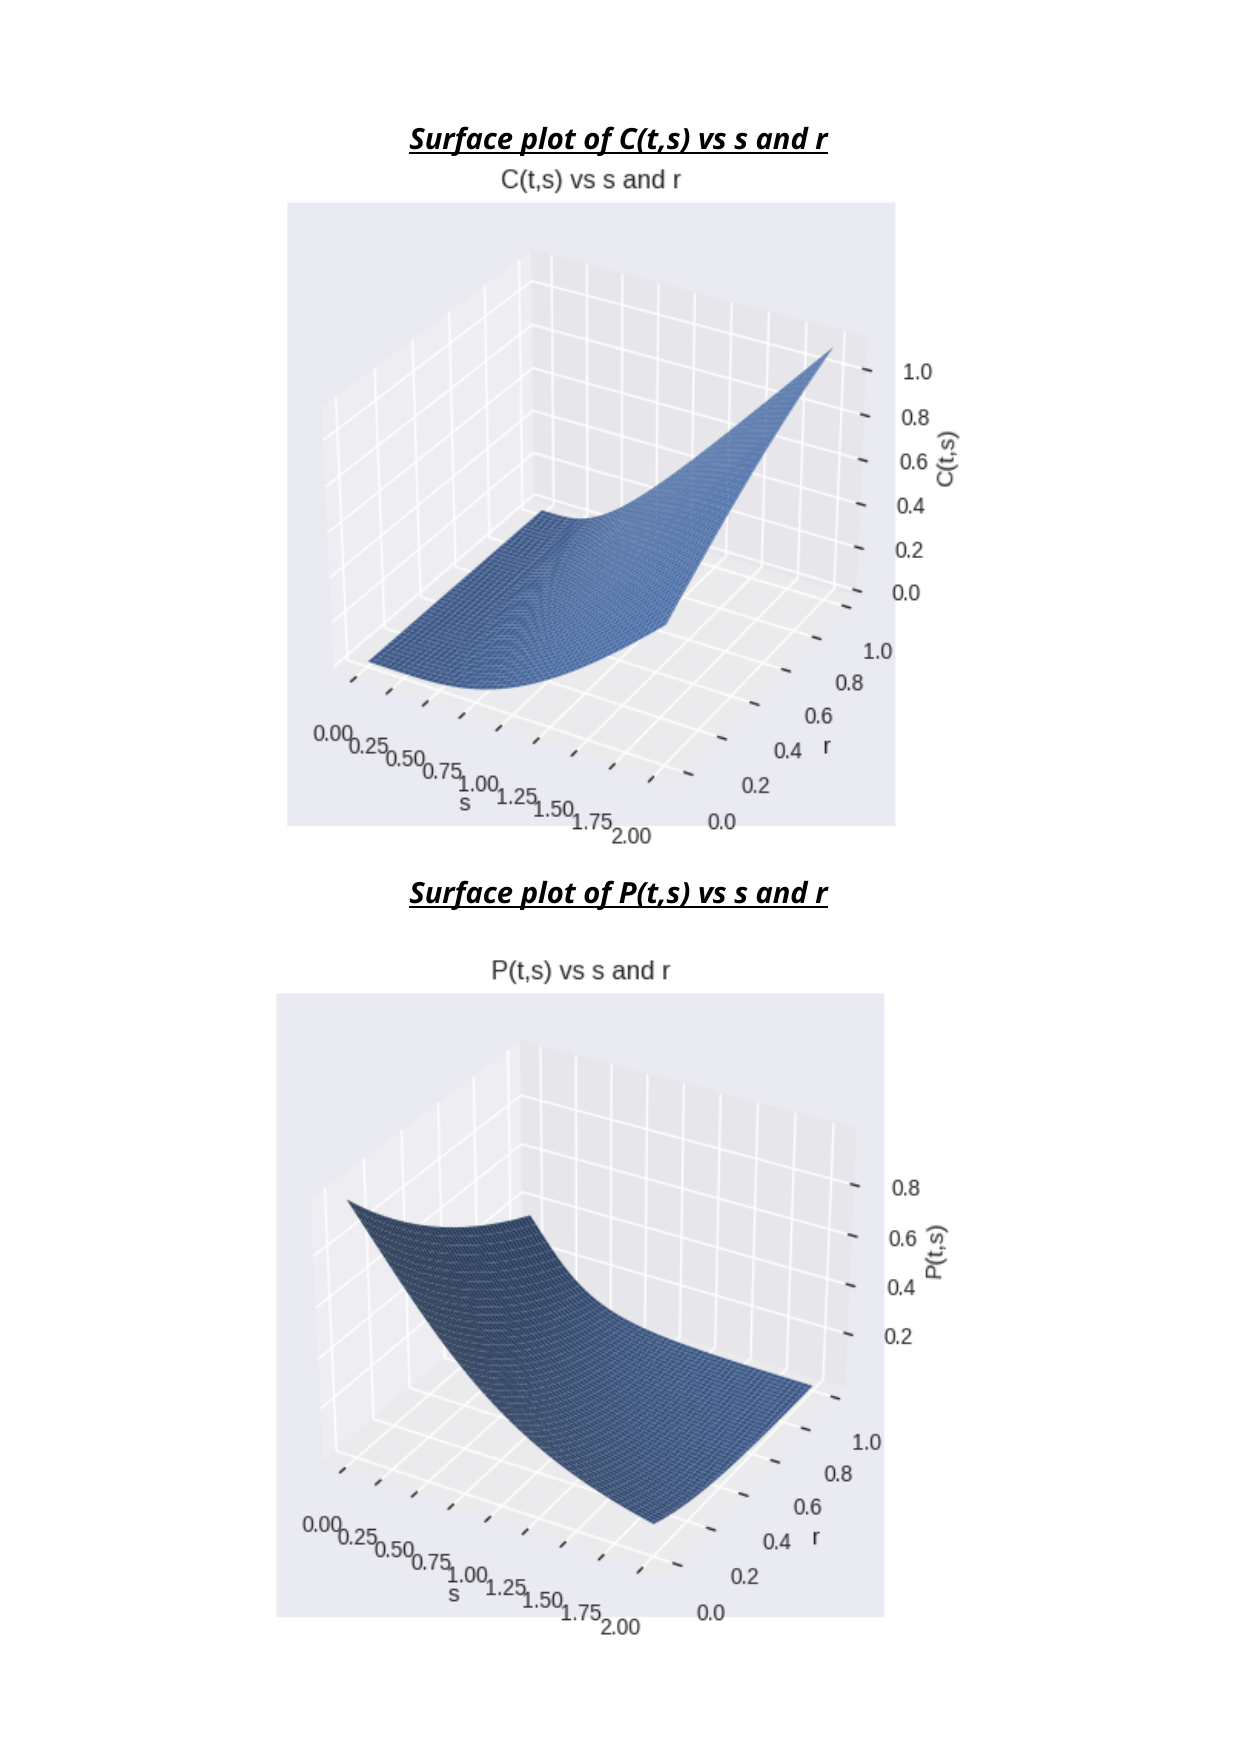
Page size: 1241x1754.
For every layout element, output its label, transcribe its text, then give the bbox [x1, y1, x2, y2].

picture [263, 157, 977, 858]
text Surface plot of P(t,s) vs s and r [118, 872, 1122, 912]
picture [252, 949, 966, 1649]
text Surface plot of C(t,s) vs s and r [118, 118, 1122, 158]
